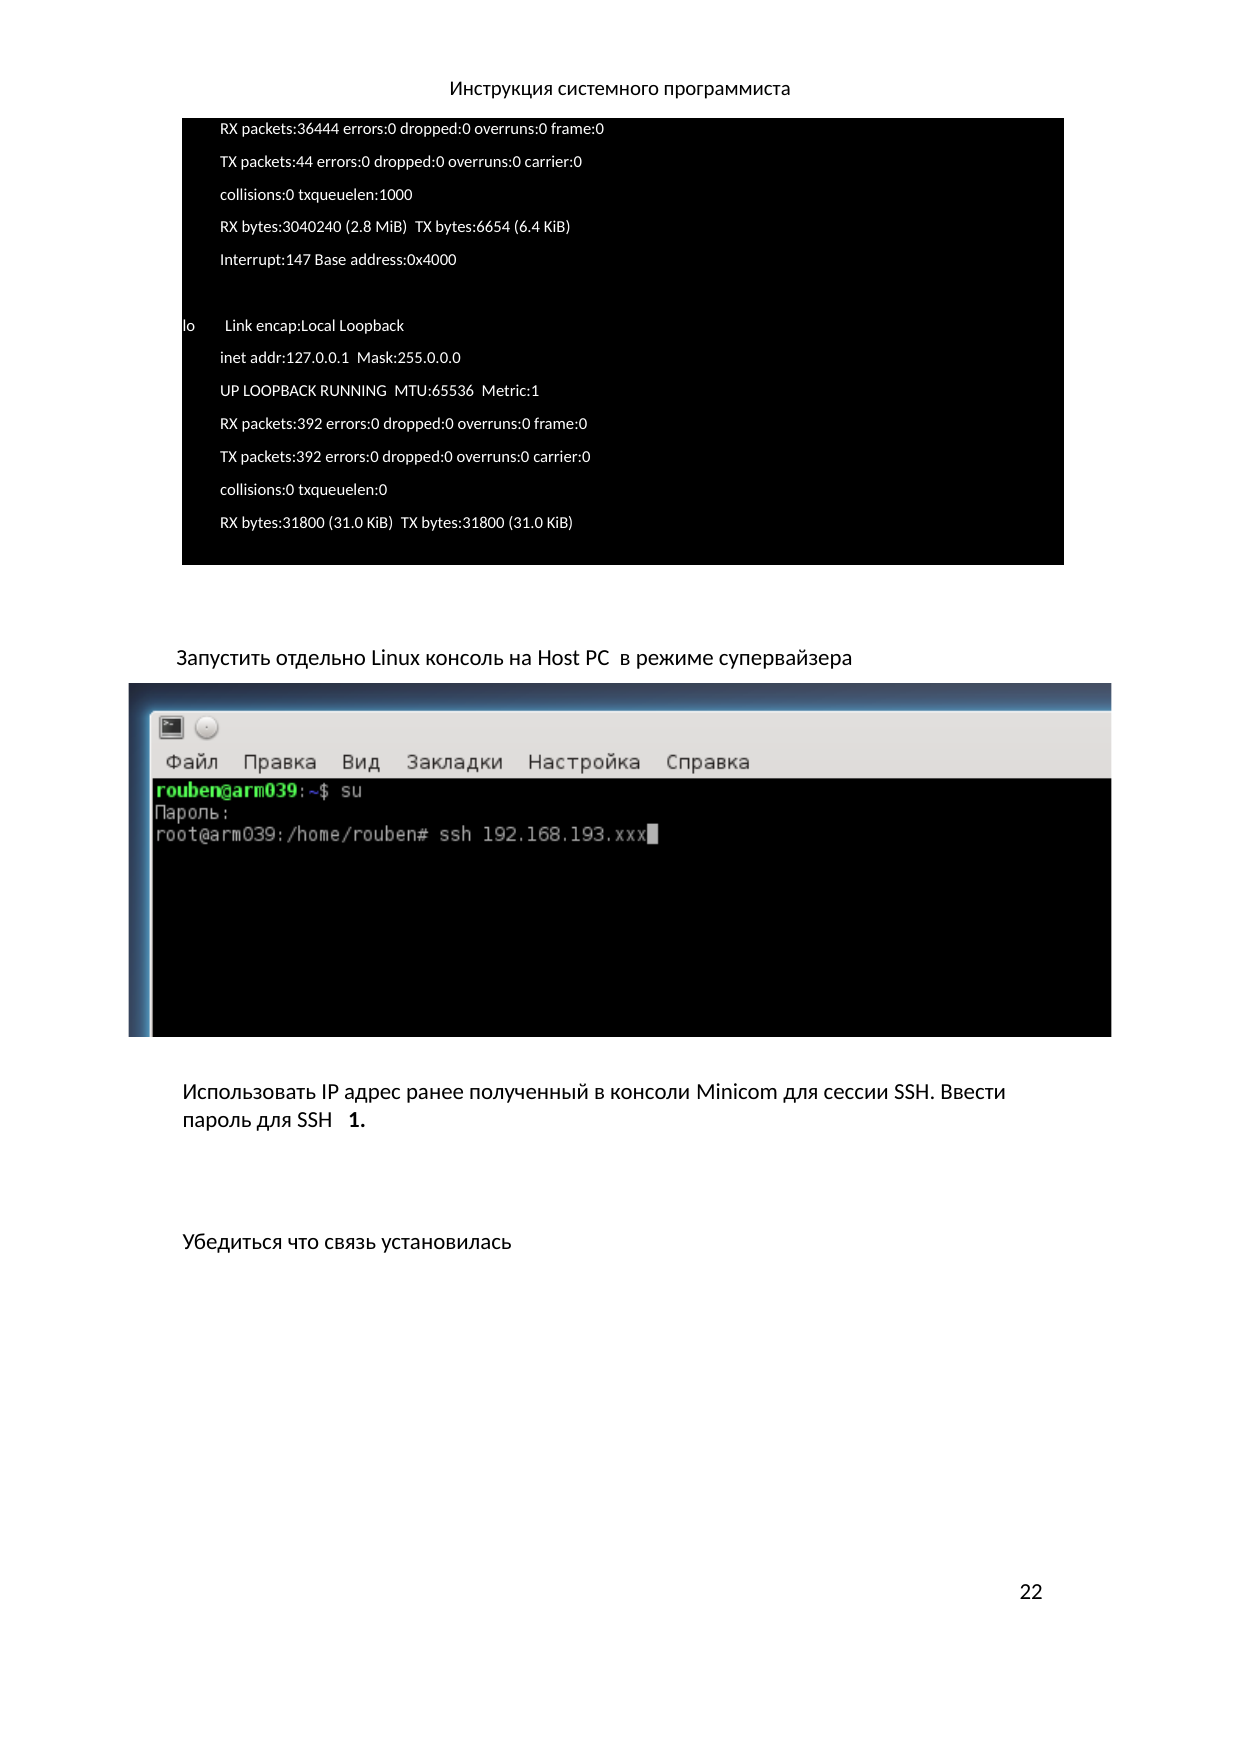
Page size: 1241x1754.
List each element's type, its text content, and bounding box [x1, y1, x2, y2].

text Использовать IP адрес ранее полученный в консоли Minicom для сессии SSH. Ввести пароль для SSH 1. [182, 1077, 1064, 1133]
text lo Link encap:Local Loopback [182, 315, 1064, 335]
text RX packets:392 errors:0 dropped:0 overruns:0 frame:0 [182, 413, 1064, 434]
text Запустить отдельно Linux консоль на Host PC в режиме супервайзера [176, 643, 1056, 671]
text RX bytes:31800 (31.0 KiB) TX bytes:31800 (31.0 KiB) [182, 512, 1064, 532]
text TX packets:44 errors:0 dropped:0 overruns:0 carrier:0 [182, 151, 1064, 171]
text TX packets:392 errors:0 dropped:0 overruns:0 carrier:0 [182, 446, 1064, 467]
text collisions:0 txqueuelen:1000 [182, 184, 1064, 204]
text Убедиться что связь установилась [182, 1227, 1064, 1255]
text RX bytes:3040240 (2.8 MiB) TX bytes:6654 (6.4 KiB) [182, 217, 1064, 237]
text Interrupt:147 Base address:0x4000 [182, 249, 1064, 270]
text collisions:0 txqueuelen:0 [182, 479, 1064, 499]
text UP LOOPBACK RUNNING MTU:65536 Metric:1 [182, 381, 1064, 401]
text inet addr:127.0.0.1 Mask:255.0.0.0 [182, 348, 1064, 368]
text RX packets:36444 errors:0 dropped:0 overruns:0 frame:0 [182, 118, 1064, 138]
